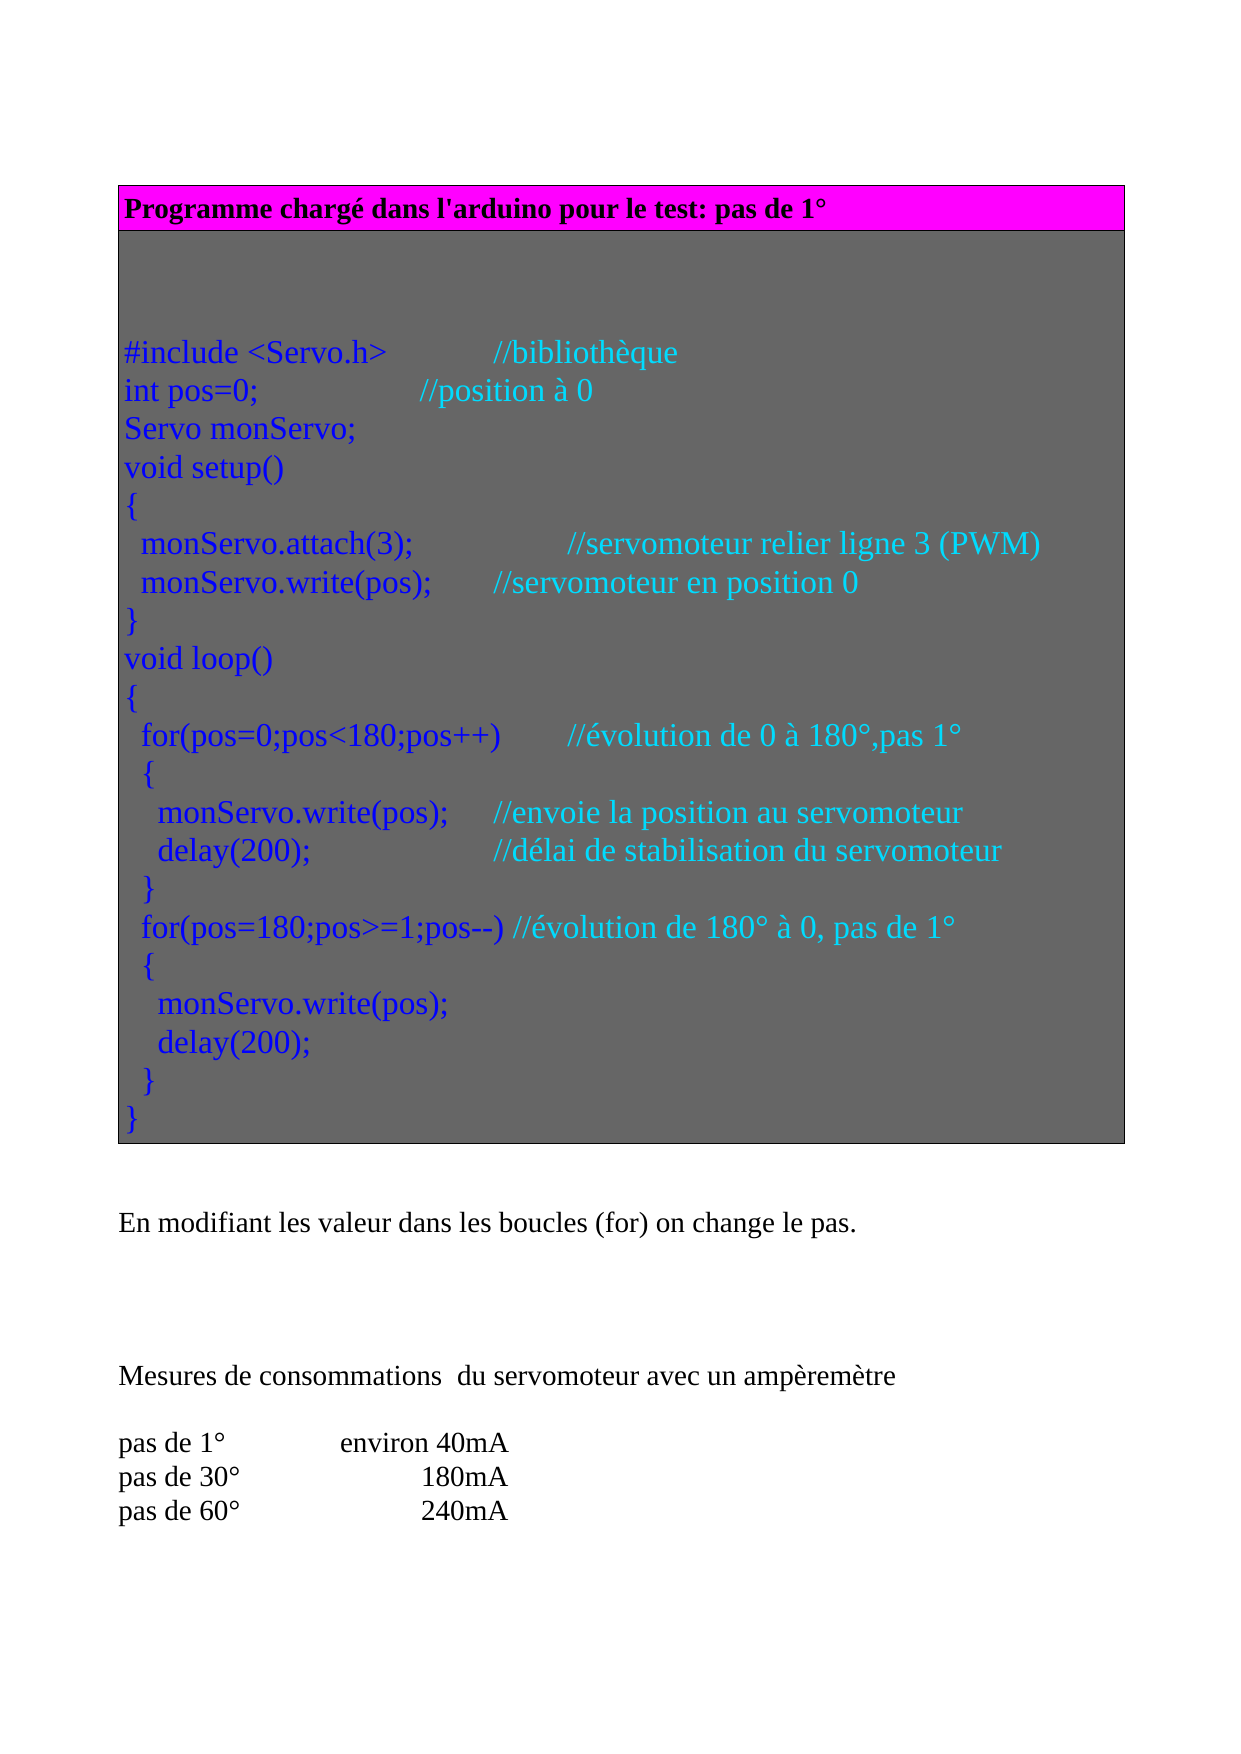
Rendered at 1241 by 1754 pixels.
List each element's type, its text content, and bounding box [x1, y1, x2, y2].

text Mesures de consommations du servomoteur avec un ampèremètre [118, 1358, 1122, 1392]
text pas de 60° 240mA [118, 1493, 1122, 1526]
text pas de 1° environ 40mA [118, 1426, 1122, 1459]
text En modifiant les valeur dans les boucles (for) on change le pas. [118, 1205, 1122, 1239]
table_cell #include <Servo.h> //bibliothèque int pos=0; //position à 0 Servo monServo; void setup() { monServo.attach(3); //servomoteur relier ligne 3 (PWM) monServo.write(pos); //servomoteur en position 0 } void loop() { for(pos=0;pos<180;pos++) //évolution de 0 à 180°,pas 1° { monServo.write(pos); //envoie la position au servomoteur delay(200); //délai de stabilisation du servomoteur } for(pos=180;pos>=1;pos--) //évolution de 180° à 0, pas de 1° { monServo.write(pos); delay(200); } } [119, 231, 1124, 1143]
text pas de 30° 180mA [118, 1459, 1122, 1493]
table_header Programme chargé dans l'arduino pour le test: pas de 1° [119, 186, 1124, 230]
